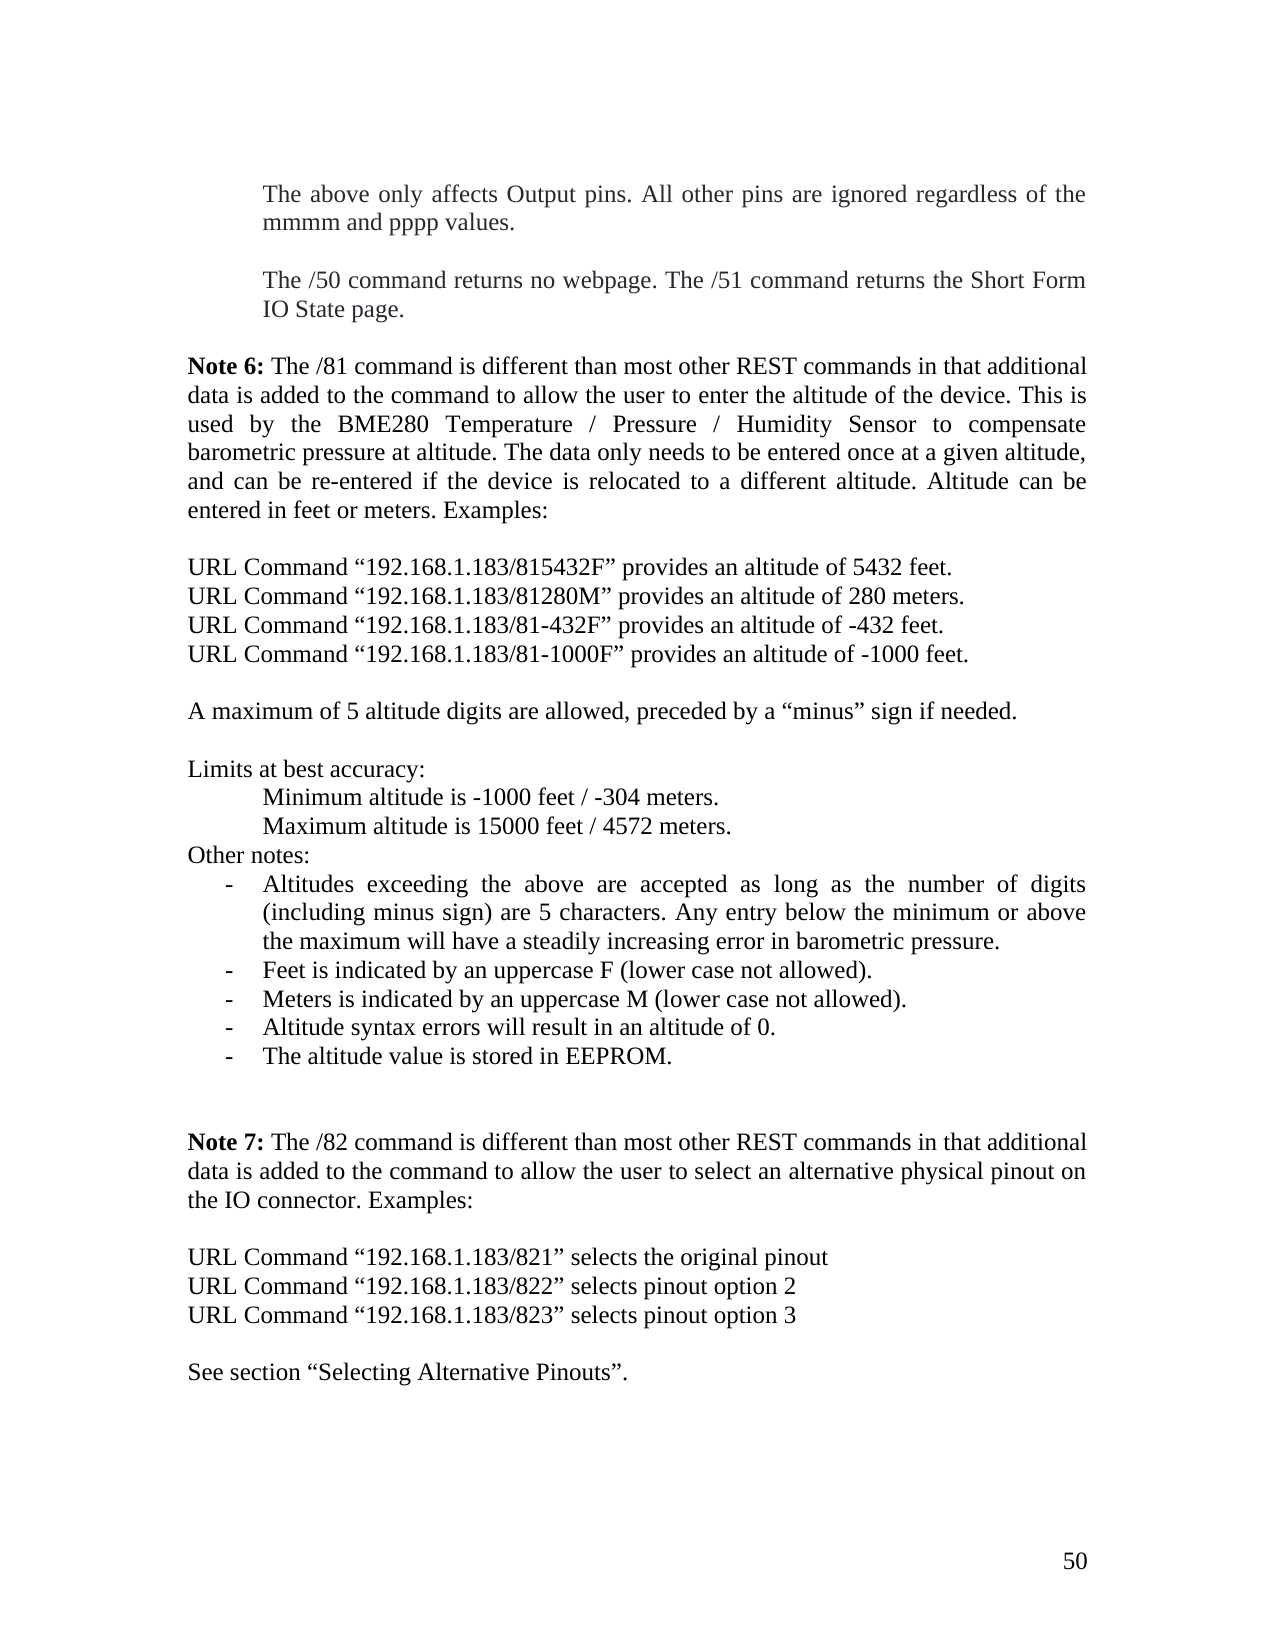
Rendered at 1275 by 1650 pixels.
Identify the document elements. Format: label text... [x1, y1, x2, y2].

text See section “Selecting Alternative Pinouts”. [187, 1357, 1087, 1386]
text URL Command “192.168.1.183/822” selects pinout option 2 [187, 1271, 1087, 1300]
text Minimum altitude is -1000 feet / -304 meters. [262, 782, 1087, 811]
text Maximum altitude is 15000 feet / 4572 meters. [262, 811, 1087, 840]
text URL Command “192.168.1.183/821” selects the original pinout [187, 1242, 1087, 1271]
text URL Command “192.168.1.183/81280M” provides an altitude of 280 meters. [187, 581, 1087, 610]
text URL Command “192.168.1.183/823” selects pinout option 3 [187, 1300, 1087, 1329]
text Other notes: [187, 840, 1087, 869]
text The /50 command returns no webpage. The /51 command returns the Short Form IO State page. [262, 265, 1087, 322]
text A maximum of 5 altitude digits are allowed, preceded by a “minus” sign if needed. [187, 696, 1087, 725]
text URL Command “192.168.1.183/81-1000F” provides an altitude of -1000 feet. [187, 639, 1087, 667]
list Altitudes exceeding the above are accepted as long as the number of digits (including minus sign) are 5 characters. Any entry below the minimum or above the maximum will have a steadily increasing error in barometric pressure. [225, 869, 1087, 955]
text The above only affects Output pins. All other pins are ignored regardless of the mmmm and pppp values. [262, 150, 1087, 236]
list Altitude syntax errors will result in an altitude of 0. [225, 1012, 1087, 1041]
text Note 6: The /81 command is different than most other REST commands in that additional data is added to the command to allow the user to enter the altitude of the device. This is used by the BME280 Temperature / Pressure / Humidity Sensor to compensate barometric pressure at altitude. The data only needs to be entered once at a given altitude, and can be re-entered if the device is relocated to a different altitude. Altitude can be entered in feet or meters. Examples: [187, 322, 1087, 524]
text URL Command “192.168.1.183/815432F” provides an altitude of 5432 feet. [187, 552, 1087, 581]
list Feet is indicated by an uppercase F (lower case not allowed). [225, 955, 1087, 984]
text Limits at best accuracy: [187, 754, 1087, 782]
list Meters is indicated by an uppercase M (lower case not allowed). [225, 984, 1087, 1012]
text URL Command “192.168.1.183/81-432F” provides an altitude of -432 feet. [187, 610, 1087, 639]
text Note 7: The /82 command is different than most other REST commands in that additional data is added to the command to allow the user to select an alternative physical pinout on the IO connector. Examples: [187, 1099, 1087, 1214]
list The altitude value is stored in EEPROM. [225, 1041, 1087, 1070]
